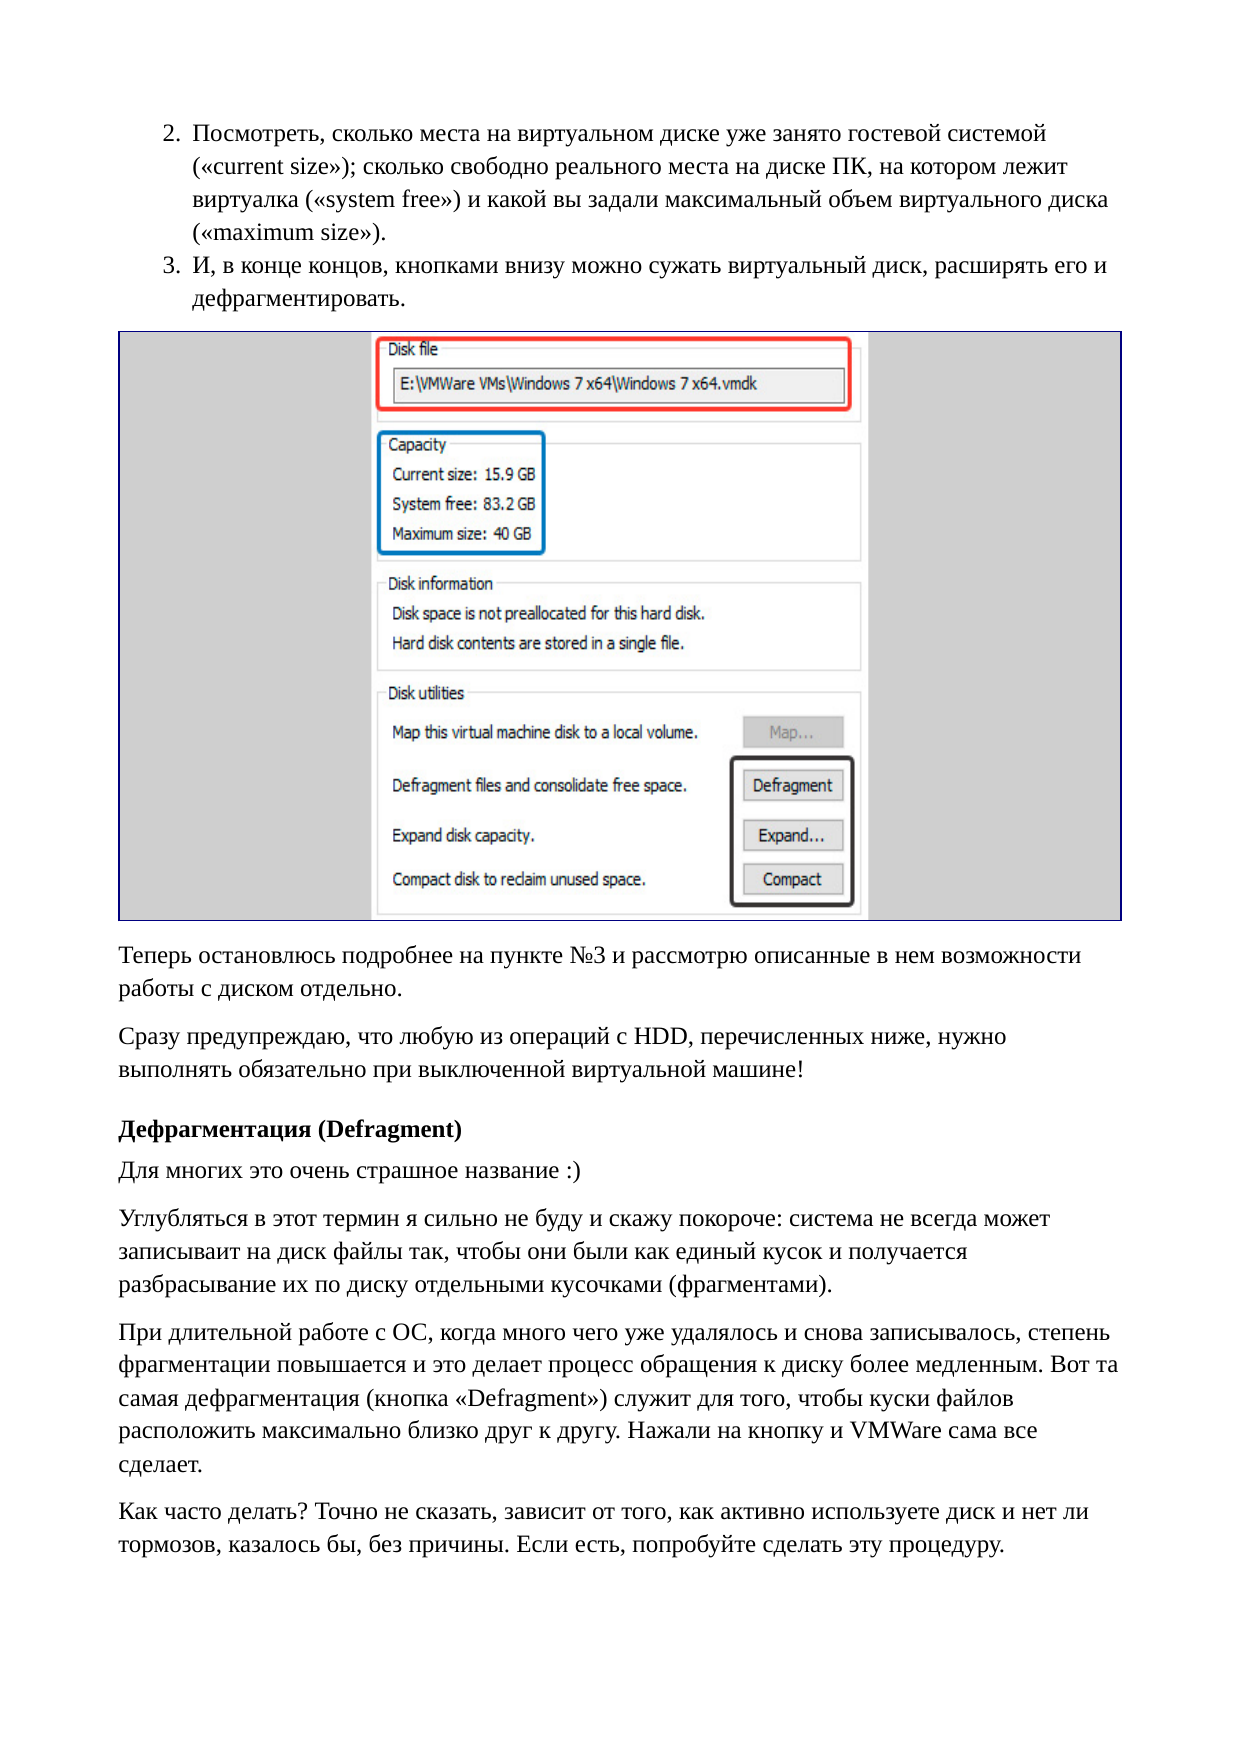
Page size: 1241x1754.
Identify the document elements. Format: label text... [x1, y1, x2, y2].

list Посмотреть, сколько места на виртуальном диске уже занято гостевой системой («current size»); сколько свободно реального места на диске ПК, на котором лежит виртуалка («system free») и какой вы задали максимальный объем виртуального диска («maximum size»). [162, 118, 1122, 246]
subtitle Дефрагментация (Defragment) [118, 1114, 1122, 1143]
text Как часто делать? Точно не сказать, зависит от того, как активно используете диск и нет ли тормозов, казалось бы, без причины. Если есть, попробуйте сделать эту процедуру. [118, 1496, 1122, 1558]
text При длительной работе с ОС, когда много чего уже удалялось и снова записывалось, степень фрагментации повышается и это делает процесс обращения к диску более медленным. Вот та самая дефрагментация (кнопка «Defragment») служит для того, чтобы куски файлов расположить максимально близко друг к другу. Нажали на кнопку и VMWare сама все сделает. [118, 1317, 1122, 1477]
text Для многих это очень страшное название :) [118, 1155, 1122, 1184]
text Сразу предупреждаю, что любую из операций с HDD, перечисленных ниже, нужно выполнять обязательно при выключенной виртуальной машине! [118, 1021, 1122, 1083]
list И, в конце концов, кнопками внизу можно сужать виртуальный диск, расширять его и дефрагментировать. [162, 250, 1122, 312]
picture [120, 332, 1120, 920]
text Теперь остановлюсь подробнее на пункте №3 и рассмотрю описанные в нем возможности работы с диском отдельно. [118, 940, 1122, 1002]
text Углубляться в этот термин я сильно не буду и скажу покороче: система не всегда может записываит на диск файлы так, чтобы они были как единый кусок и получается разбрасывание их по диску отдельными кусочками (фрагментами). [118, 1203, 1122, 1298]
